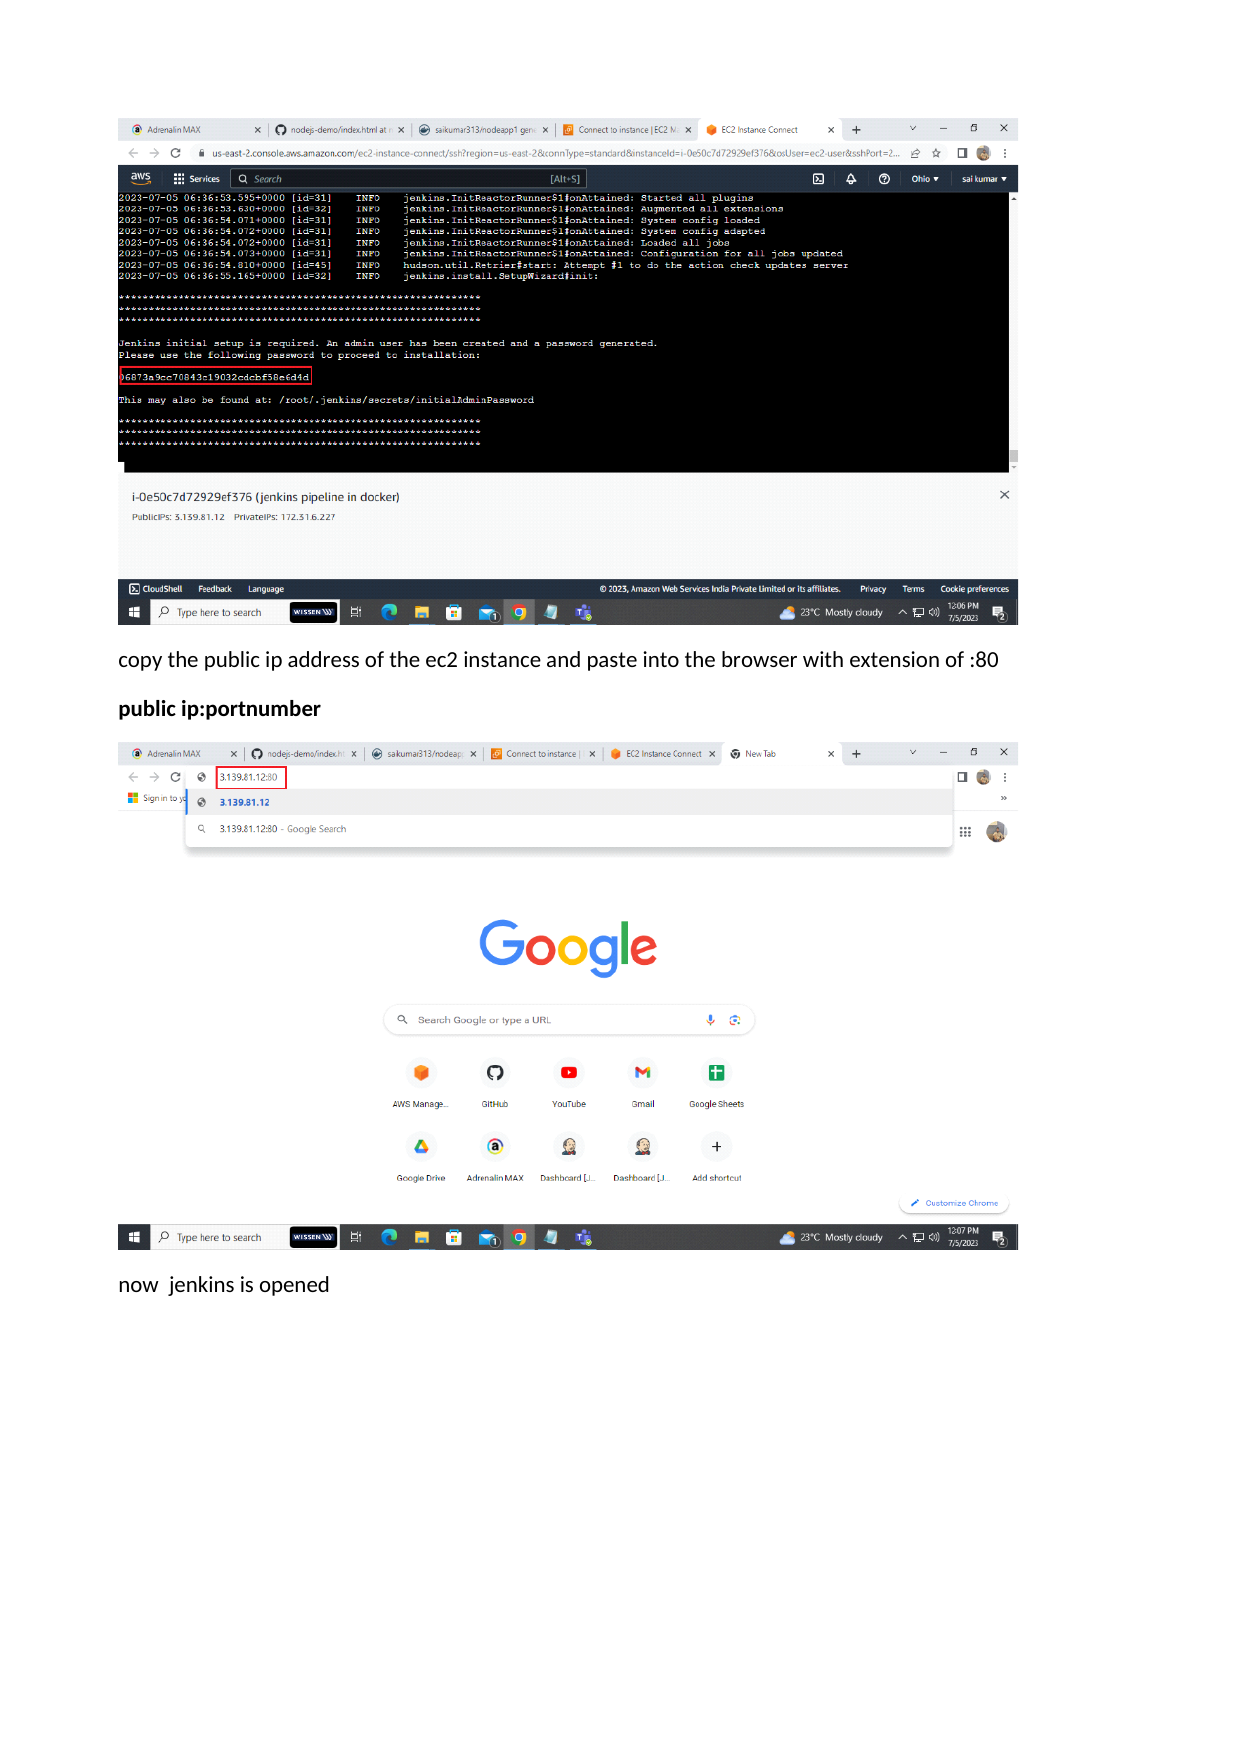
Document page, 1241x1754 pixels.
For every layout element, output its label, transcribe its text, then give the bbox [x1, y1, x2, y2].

text copy the public ip address of the ec2 instance and paste into the browser with extension of :80 [118, 645, 1122, 673]
text public ip:portnumber [118, 694, 1122, 722]
text now jenkins is opened [118, 1270, 1122, 1298]
